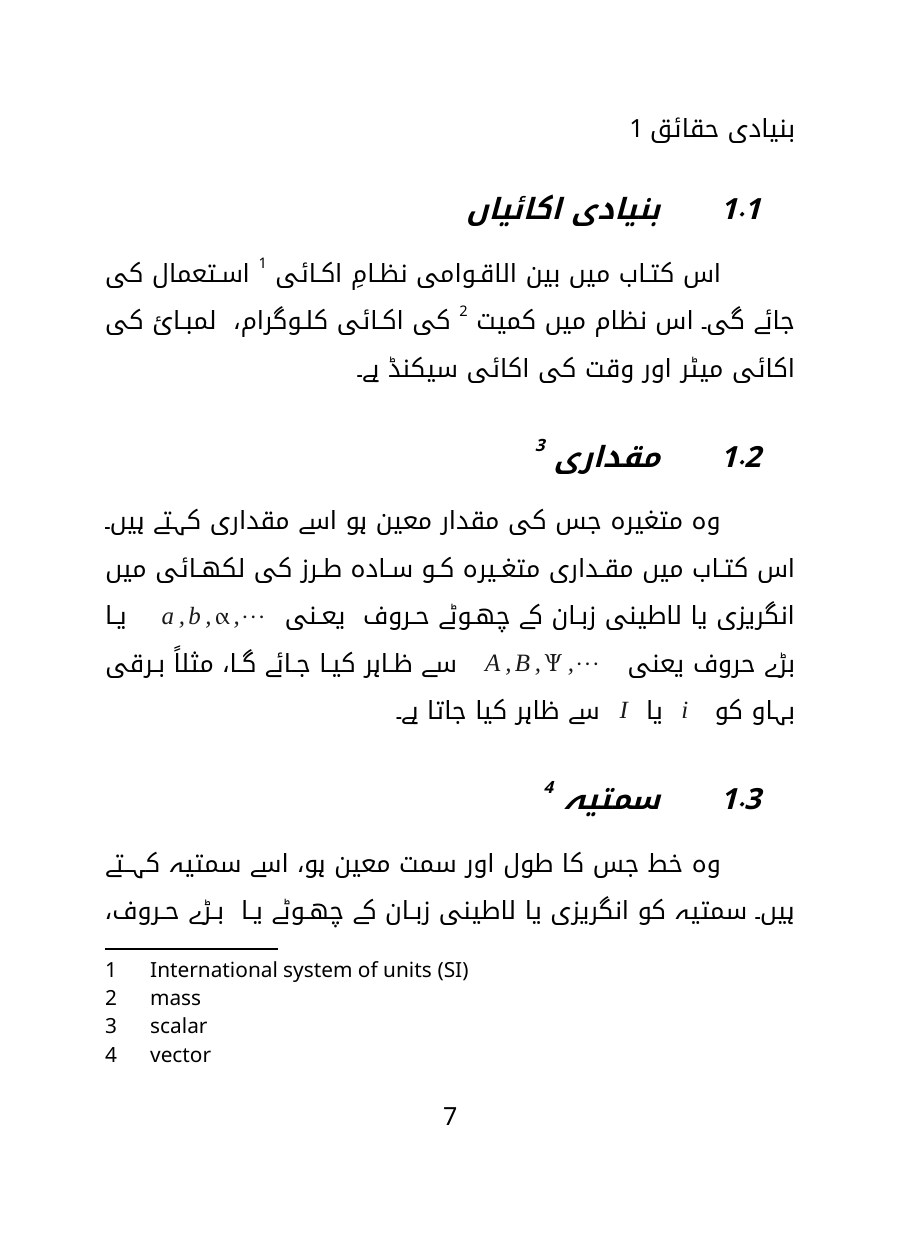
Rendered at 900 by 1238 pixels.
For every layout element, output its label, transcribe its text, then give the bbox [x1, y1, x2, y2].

subtitle سمتیہ [105, 772, 720, 827]
text mass [105, 983, 795, 1012]
text وہ متغیرہ جس کی مقدار معین ہو اسے مقداری کہتے ہیں۔ اس کتاب میں مقداری متغیرہ کو سادہ طرز کی لکھائی میں انگریزی یا لاطینی زبان کے چھوٹے حروف یعنی یا بڑے حروف یعنی سے ظاہر کیا جائے گا، مثلاً برقی بہاو کو یاسے ظاہر کیا جاتا ہے۔ [105, 498, 795, 735]
list vector [105, 1040, 795, 1068]
subtitle مقداری [105, 430, 720, 485]
text وہ خط جس کا طول اور سمت معین ہو، اسے سمتیہ کہتے ہیں۔ سمتیہ کو انگریزی یا لاطینی زبان کے چھوٹے یا بڑے حروف، جن کو موٹے طرز کی لکھائی میں لکھا گیا ہو، سے ظاہر کیا جائے گا، مثلاً قوت کو سے ظاہر کیا جائے گا۔یہاں شکل 1.1 سے رجوع کرنا بہتر ہے۔ ایک ایسا سمتیہ جس کی طول ایک ہو، کو اکائی سمتیہ کہتے ہیں۔ اس کتاب میں اکائی سمتیہ کو انگریزی کے پہلے حرف جس کو موٹے طرز کی لکھائ میں لکھا گیا ہو اور جس پر ٹوپی کا نشان ہو سے ظاہر کیا جائے گا، مثلاً اکائی سمتیہخلاء کی تین عمودی سمتوں کو ظاہر کرتے ہیں۔میں، چوٹی لکھائی میں، اس بات کی یاد دہانی کراتا ہے کہ یہ سمتیہ خلاء کی سمت کو ظاہر کرتا ہے۔ اگر کسی سمتیہ کی طول اور اس کی سمت کو علیحدہ علیحدہ لکھنا ہو تو اس کے طول کو ظاہر کرنے کے لئے سادہ طرز کی لکھائ میں وہی حرف استعمال کیا جائے گا جو اس سمتیہ کو ظاہر کرنے کے لئے، موٹے طرز کی لکھائی میں، استعمال کیا گیا ہو۔ یعنی سمتیہکی طول کوسے ظاہر کیا جائے گا۔ شکل میں سمتیہ کی طول، چار کے برابر ہے۔ اگر کسی سمتیہ کی سمت میں ایک اکائی سمتیہ بنایا جائے تو یہ اکائی سمتیہ اس سمتیہ کی سمت کو ظاہر کرتا ہے۔جیسے پہلے ذکر ہوا ہے ایسے اکائی سمتیہ کو انگریزی کے پہلے حرف، جس کو موٹے طرز کی لکھائ میں لکھا گیا ہو اور جس پر ٹوپی کا نشان ہو، سے ظاہر کیا جائے گا یعنی سمتیہکی سمت کوسے ظاہر کیا جائے گا۔یہاں، چوٹی لکھائی میں ، اس بات کی یاد دہانی کراتا ہے کہ یہ اکائی سمتیہ کی سمت کو ظاہر کر رہا ہے۔ شکل میں چونکہ قوت دائیں جانب کو ہے لہٰذا اور برابر ہیں۔ [105, 840, 795, 935]
subtitle بنیادی اکائیاں [105, 182, 720, 238]
text اس کتاب میں بین الاقوامی نظامِ اکائی استعمال کی جائے گی۔ اس نظام میں کمیت کی اکائی کلوگرام، لمبائ کی اکائی میٹر اور وقت کی اکائی سیکنڈ ہے۔ [105, 250, 795, 392]
text International system of units (SI) [105, 955, 795, 983]
list scalar [105, 1012, 795, 1040]
